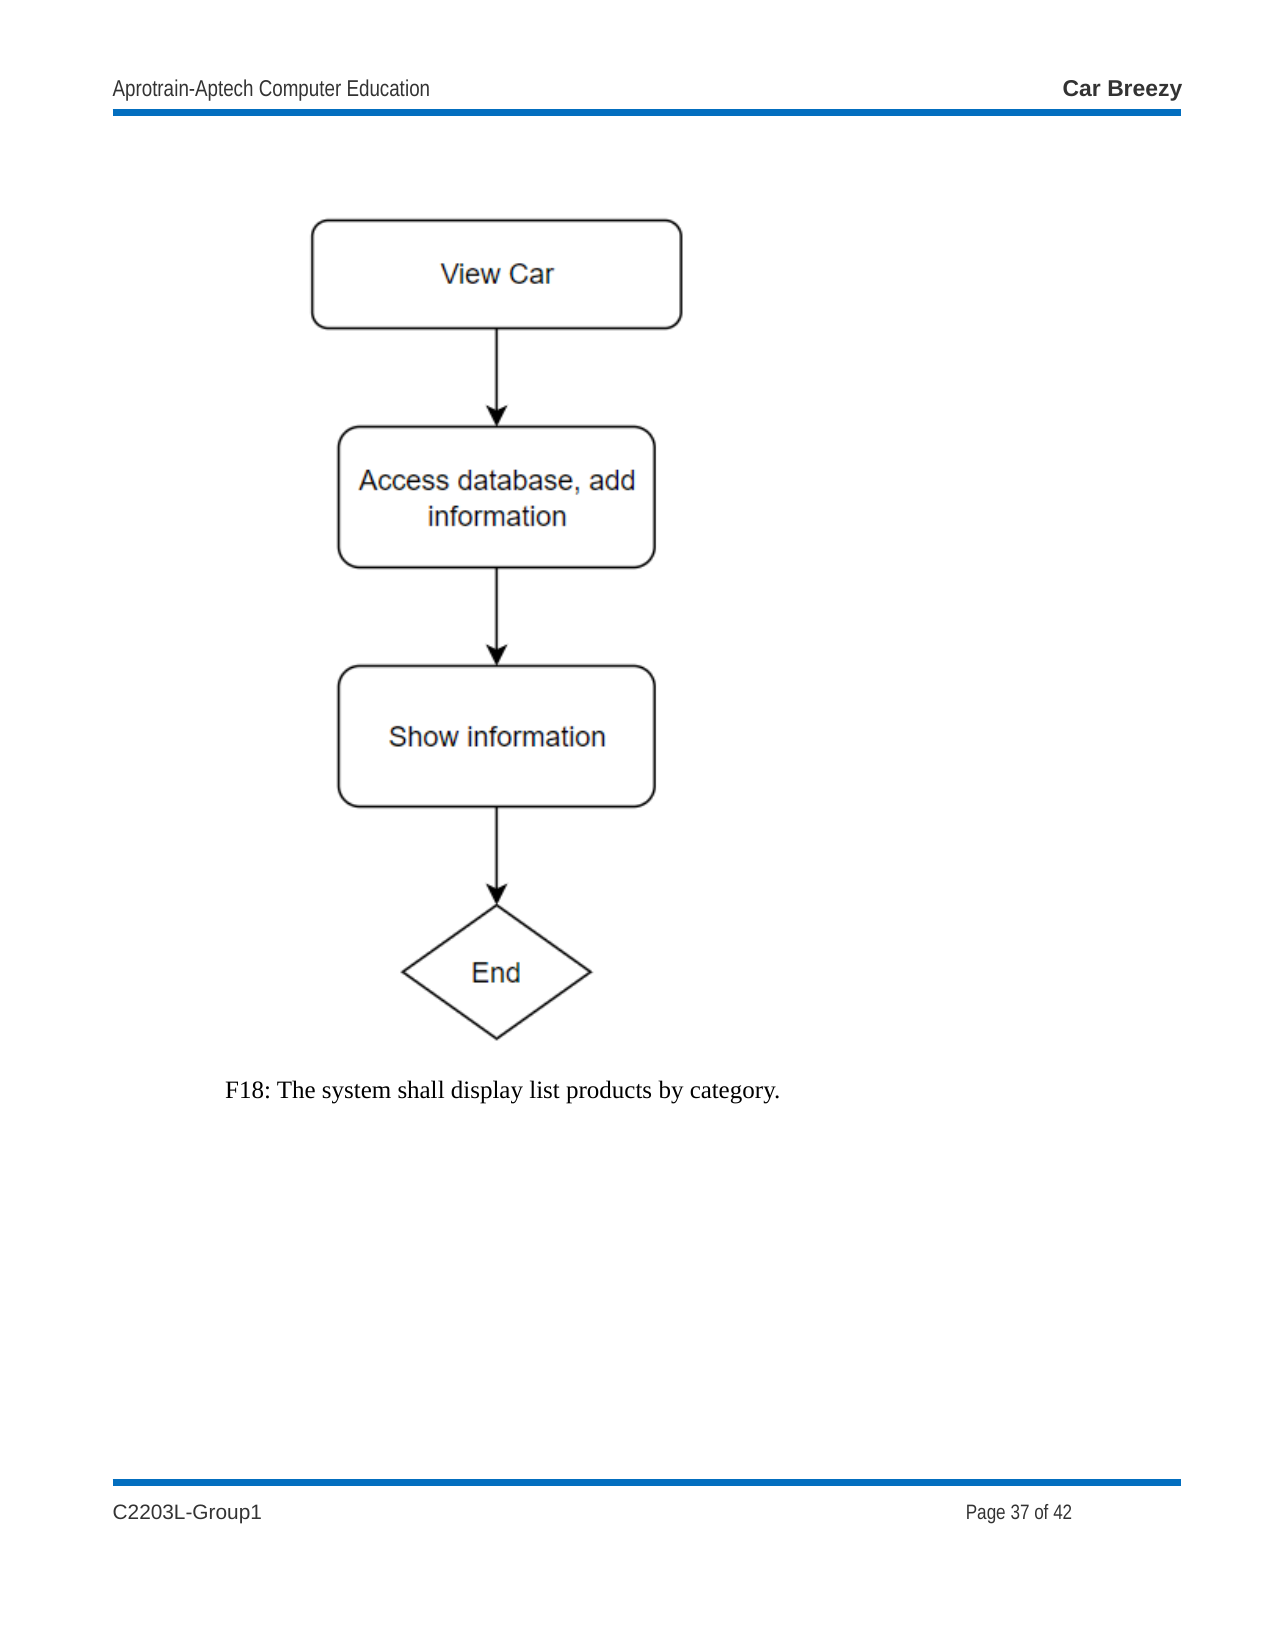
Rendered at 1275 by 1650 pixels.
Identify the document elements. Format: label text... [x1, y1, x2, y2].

text F18: The system shall display list products by category. [225, 1075, 1106, 1104]
